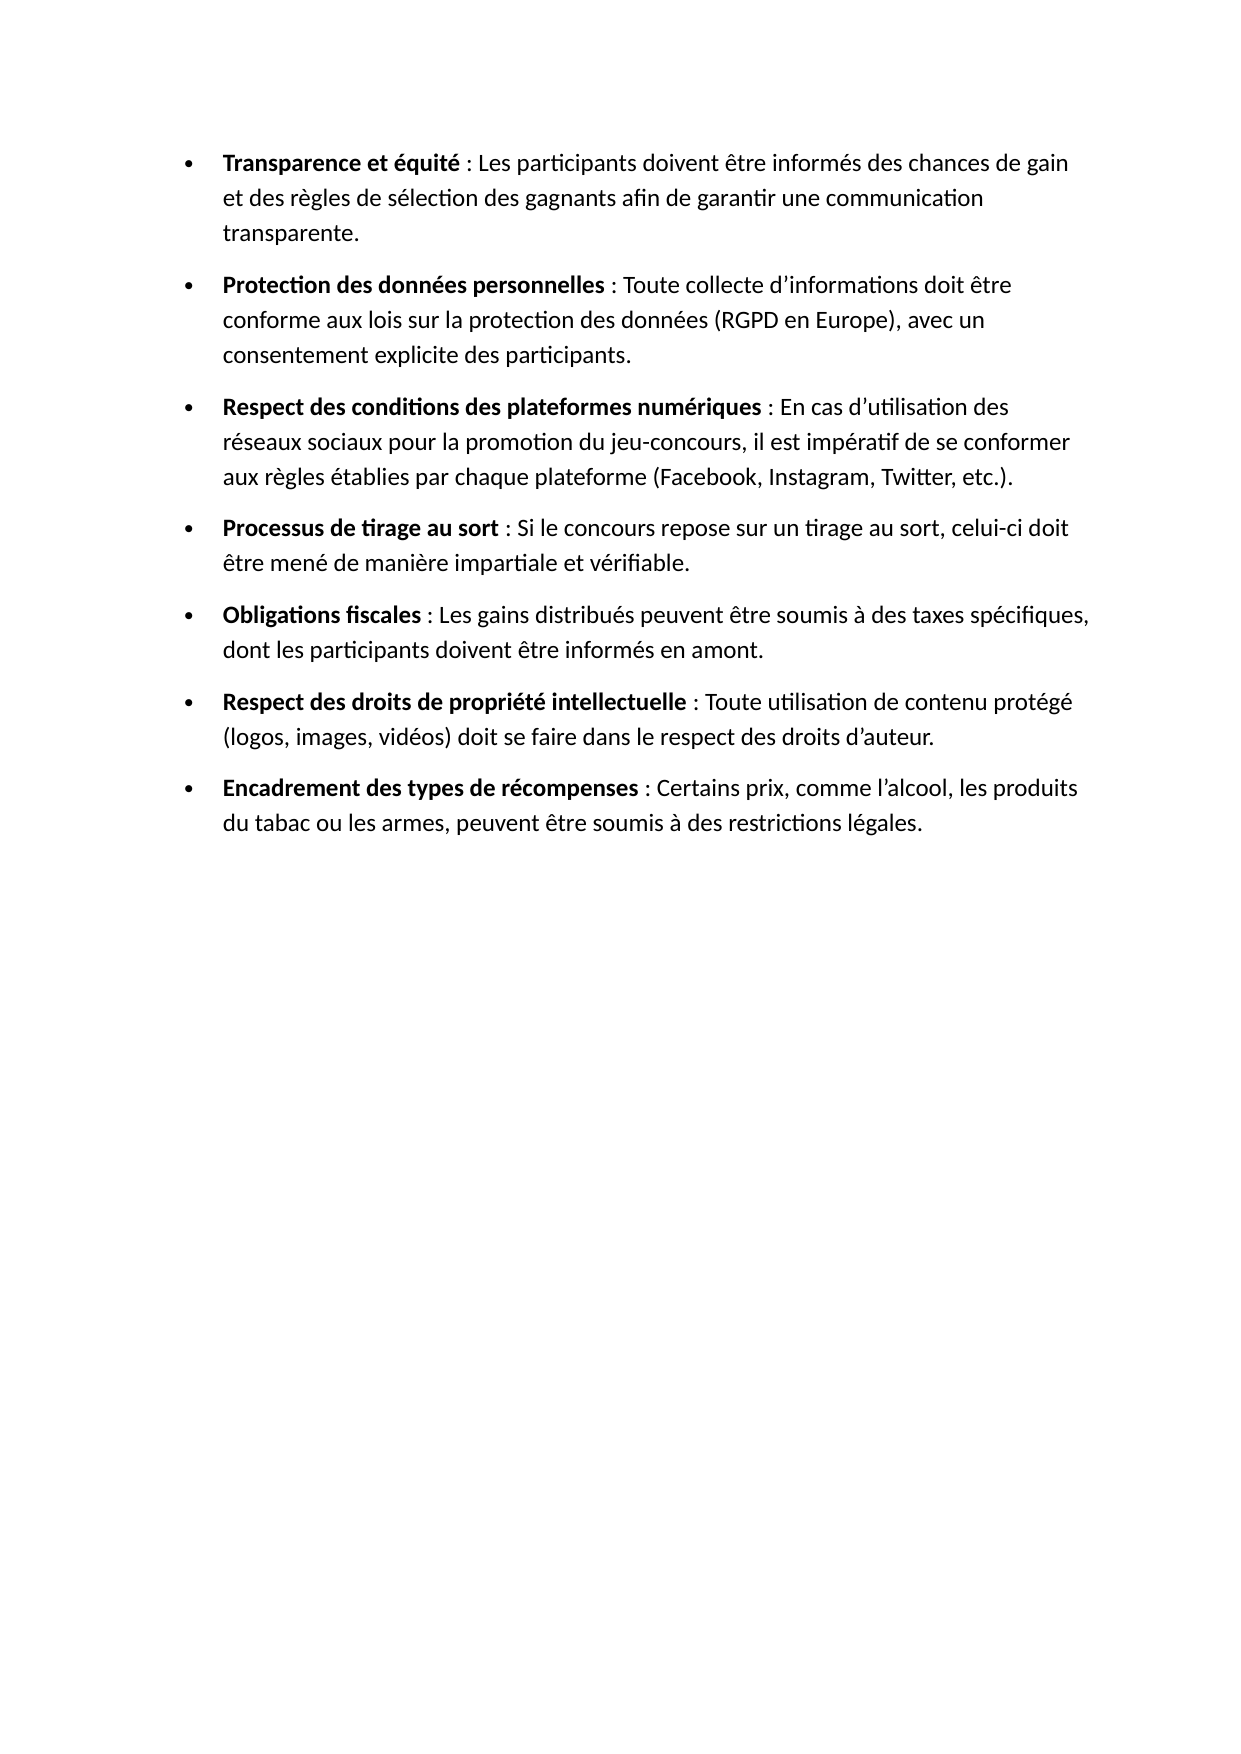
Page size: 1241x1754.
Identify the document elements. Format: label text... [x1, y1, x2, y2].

list Transparence et équité : Les participants doivent être informés des chances de gain et des règles de sélection des gagnants afin de garantir une communication transparente. [185, 148, 1093, 248]
list Encadrement des types de récompenses : Certains prix, comme l’alcool, les produits du tabac ou les armes, peuvent être soumis à des restrictions légales. [185, 773, 1093, 838]
list Processus de tirage au sort : Si le concours repose sur un tirage au sort, celui-ci doit être mené de manière impartiale et vérifiable. [185, 513, 1093, 578]
list Respect des conditions des plateformes numériques : En cas d’utilisation des réseaux sociaux pour la promotion du jeu-concours, il est impératif de se conformer aux règles établies par chaque plateforme (Facebook, Instagram, Twitter, etc.). [185, 391, 1093, 491]
list Respect des droits de propriété intellectuelle : Toute utilisation de contenu protégé (logos, images, vidéos) doit se faire dans le respect des droits d’auteur. [185, 686, 1093, 751]
list Protection des données personnelles : Toute collecte d’informations doit être conforme aux lois sur la protection des données (RGPD en Europe), avec un consentement explicite des participants. [185, 269, 1093, 370]
list Obligations fiscales : Les gains distribués peuvent être soumis à des taxes spécifiques, dont les participants doivent être informés en amont. [185, 599, 1093, 665]
